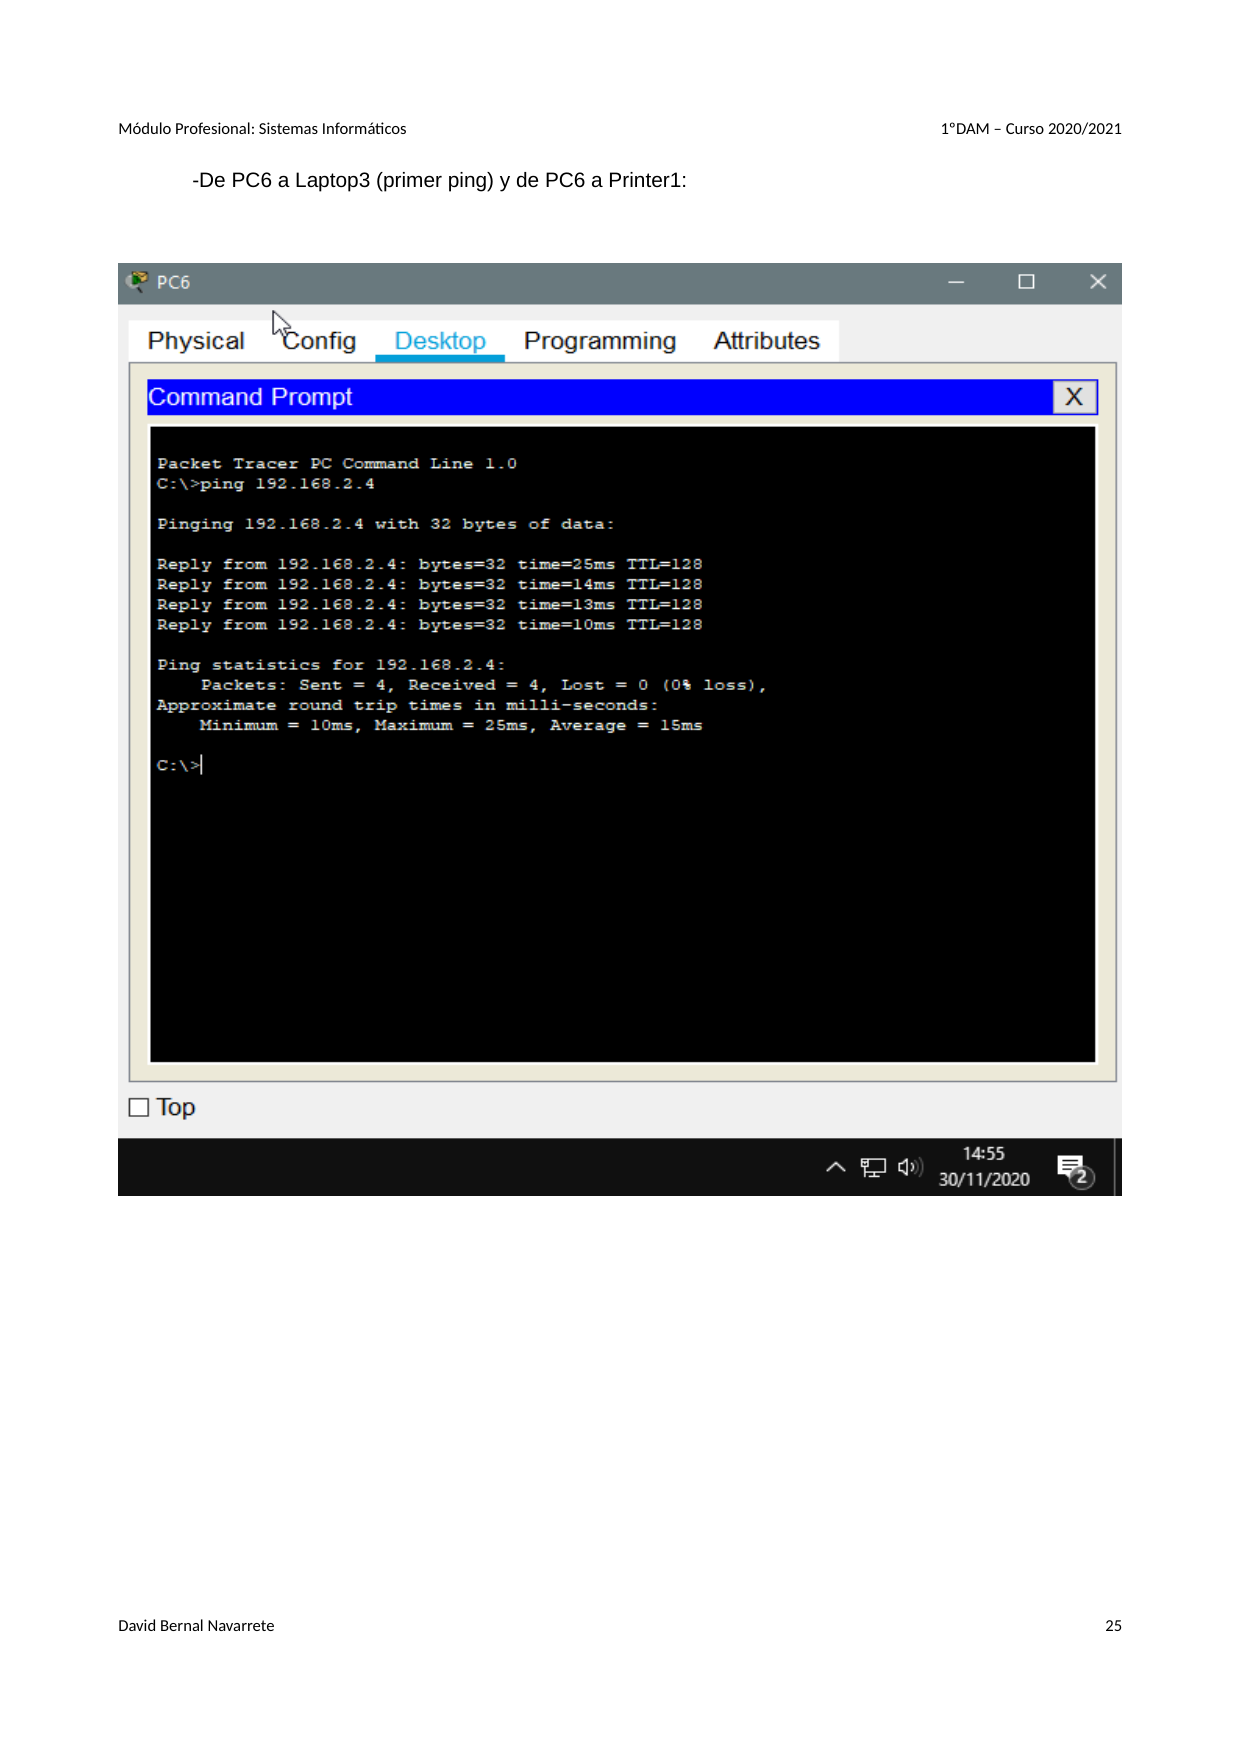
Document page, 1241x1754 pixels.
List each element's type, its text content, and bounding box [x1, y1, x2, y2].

text -De PC6 a Laptop3 (primer ping) y de PC6 a Printer1: [118, 168, 1122, 192]
picture [118, 263, 1122, 1196]
